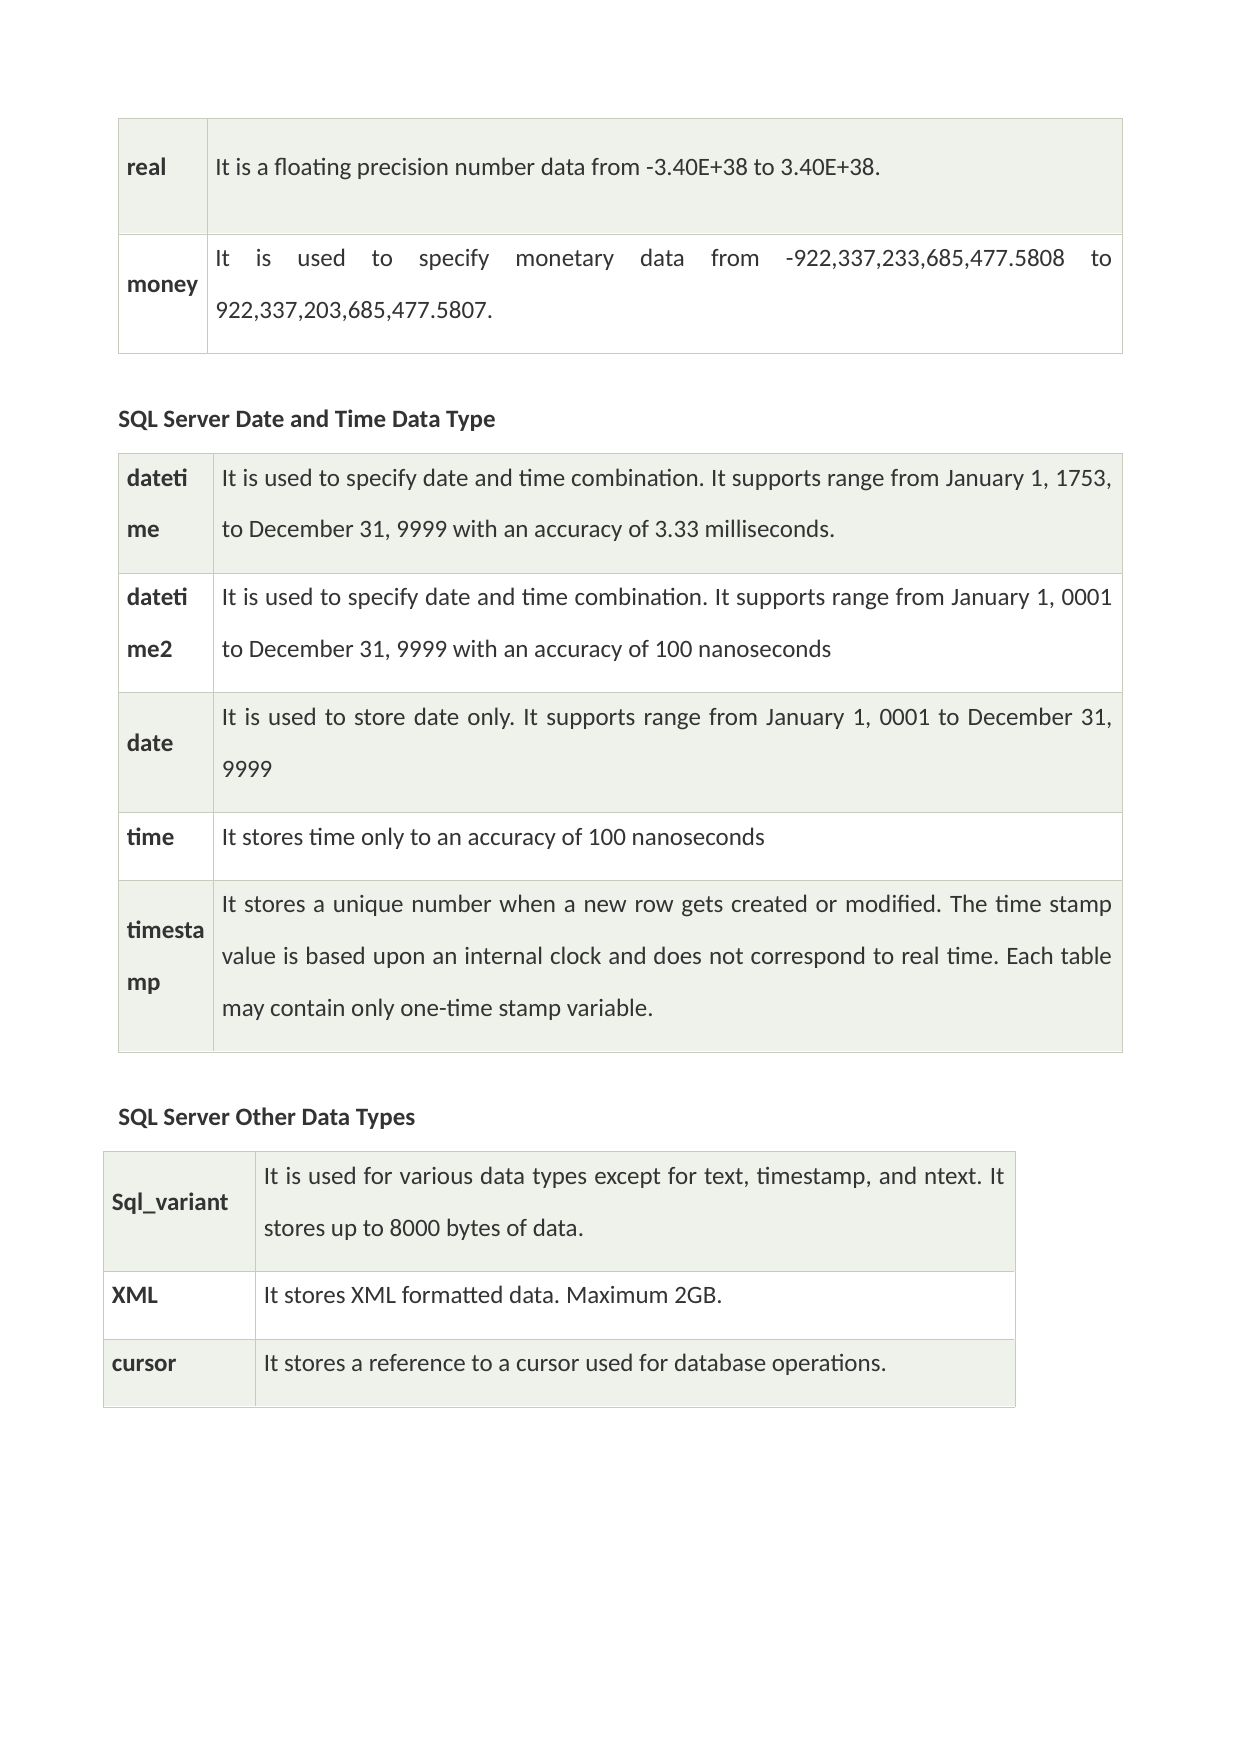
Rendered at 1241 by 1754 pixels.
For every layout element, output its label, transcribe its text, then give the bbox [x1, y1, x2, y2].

table_cell cursor [104, 1340, 255, 1406]
table_header datetime [119, 454, 213, 573]
table_cell It stores time only to an accuracy of 100 nanoseconds [214, 813, 1122, 880]
table_cell date [119, 693, 213, 812]
table_cell timestamp [119, 881, 213, 1051]
table_cell It is used to specify date and time combination. It supports range from January 1, 0001 to December 31, 9999 with an accuracy of 100 nanoseconds [214, 574, 1122, 692]
text SQL Server Other Data Types [118, 1101, 1122, 1132]
table_header It is used to specify date and time combination. It supports range from January 1, 1753, to December 31, 9999 with an accuracy of 3.33 milliseconds. [214, 454, 1122, 573]
table_cell It stores a unique number when a new row gets created or modified. The time stamp value is based upon an internal clock and does not correspond to real time. Each table may contain only one-time stamp variable. [214, 881, 1122, 1051]
table_cell It stores XML formatted data. Maximum 2GB. [256, 1271, 1015, 1338]
table_cell It is used to store date only. It supports range from January 1, 0001 to December 31, 9999 [214, 693, 1122, 812]
table_header Sql_variant [104, 1152, 255, 1271]
table_header It is used for various data types except for text, timestamp, and ntext. It stores up to 8000 bytes of data. [256, 1152, 1015, 1271]
table_cell It is a floating precision number data from -3.40E+38 to 3.40E+38. [208, 119, 1122, 233]
table_cell It stores a reference to a cursor used for database operations. [256, 1339, 1015, 1406]
table_cell time [119, 813, 213, 880]
table_cell real [119, 119, 207, 233]
table_cell money [119, 235, 207, 353]
text SQL Server Date and Time Data Type [118, 403, 1122, 434]
table_cell XML [104, 1272, 255, 1338]
table_cell datetime2 [119, 574, 213, 692]
table_cell It is used to specify monetary data from -922,337,233,685,477.5808 to 922,337,203,685,477.5807. [208, 235, 1122, 353]
